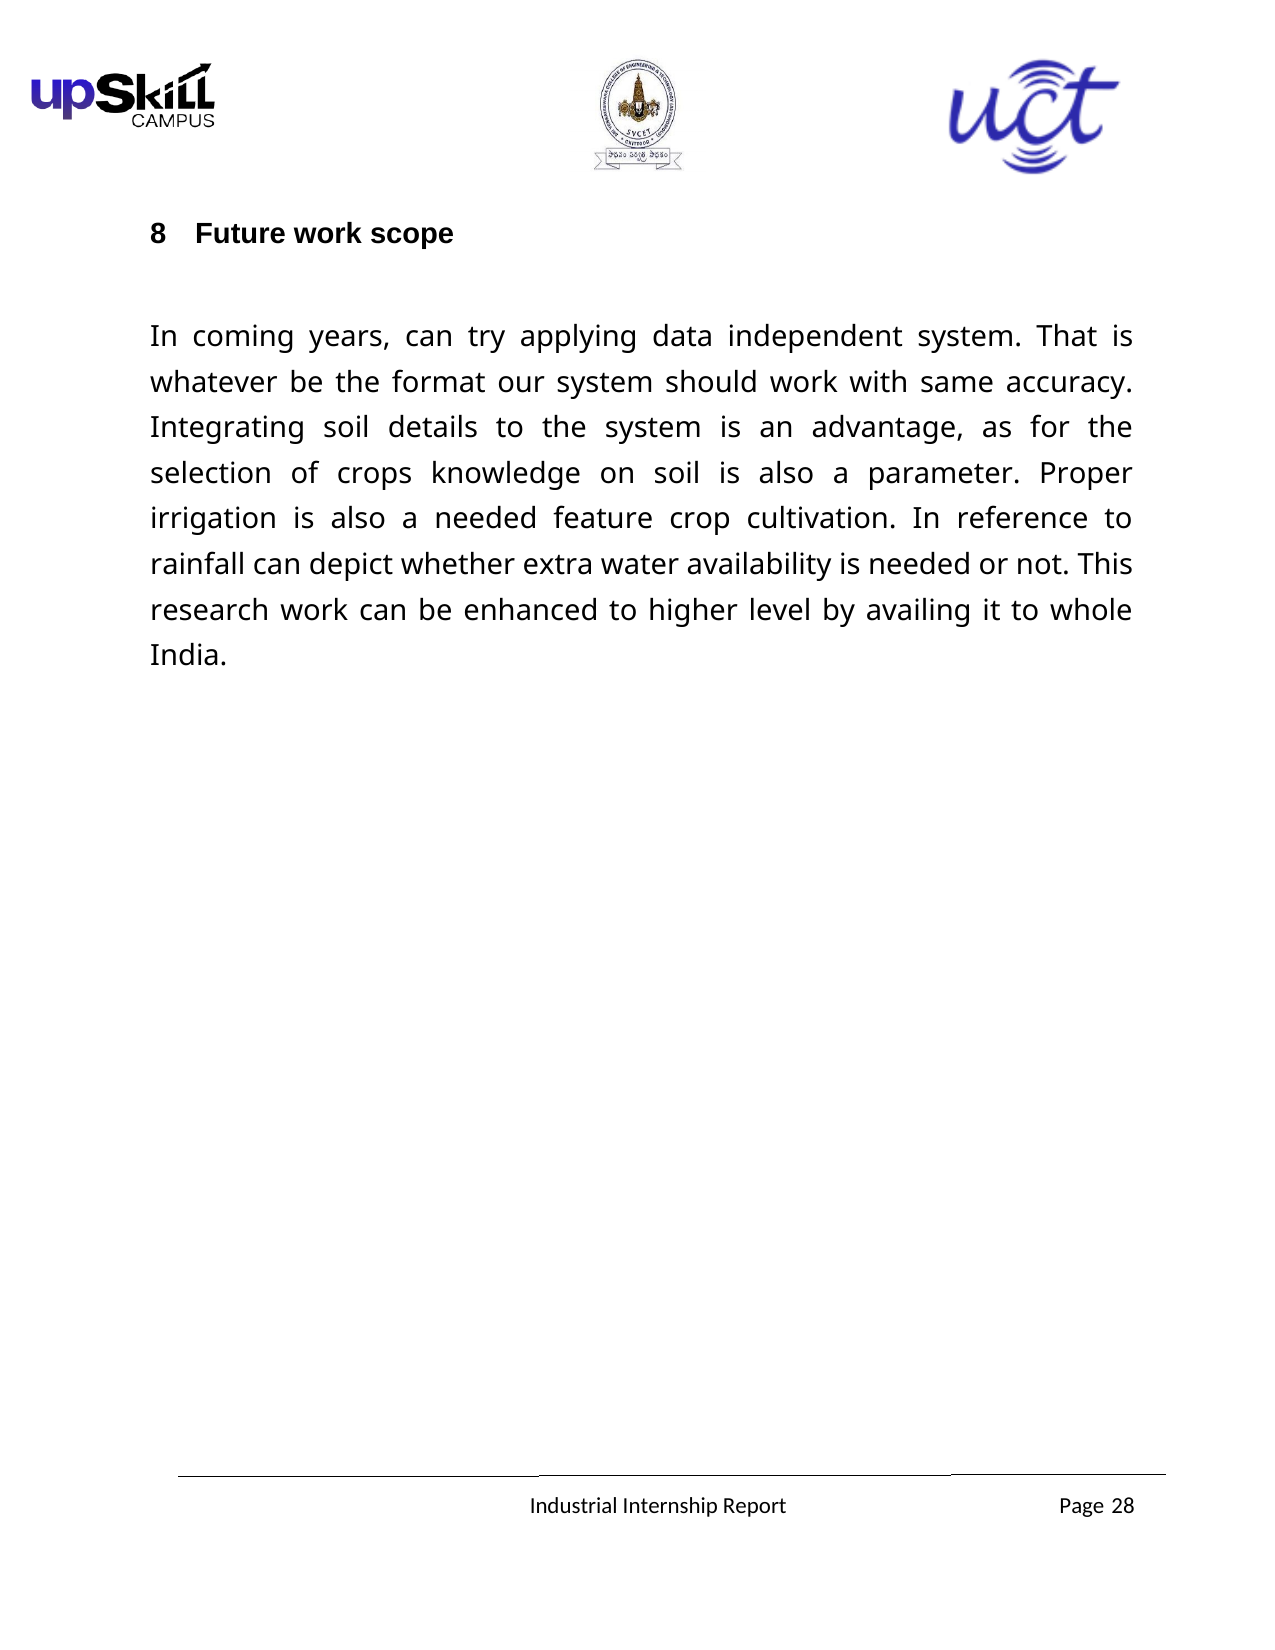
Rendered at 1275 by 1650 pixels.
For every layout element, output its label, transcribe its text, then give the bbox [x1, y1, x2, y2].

text In coming years, can try applying data independent system. That is whatever be the format our system should work with same accuracy. Integrating soil details to the system is an advantage, as for the selection of crops knowledge on soil is also a parameter. Proper irrigation is also a needed feature crop cultivation. In reference to rainfall can depict whether extra water availability is needed or not. This research work can be enhanced to higher level by availing it to whole India. [150, 315, 1134, 674]
subtitle Future work scope [150, 216, 1134, 250]
